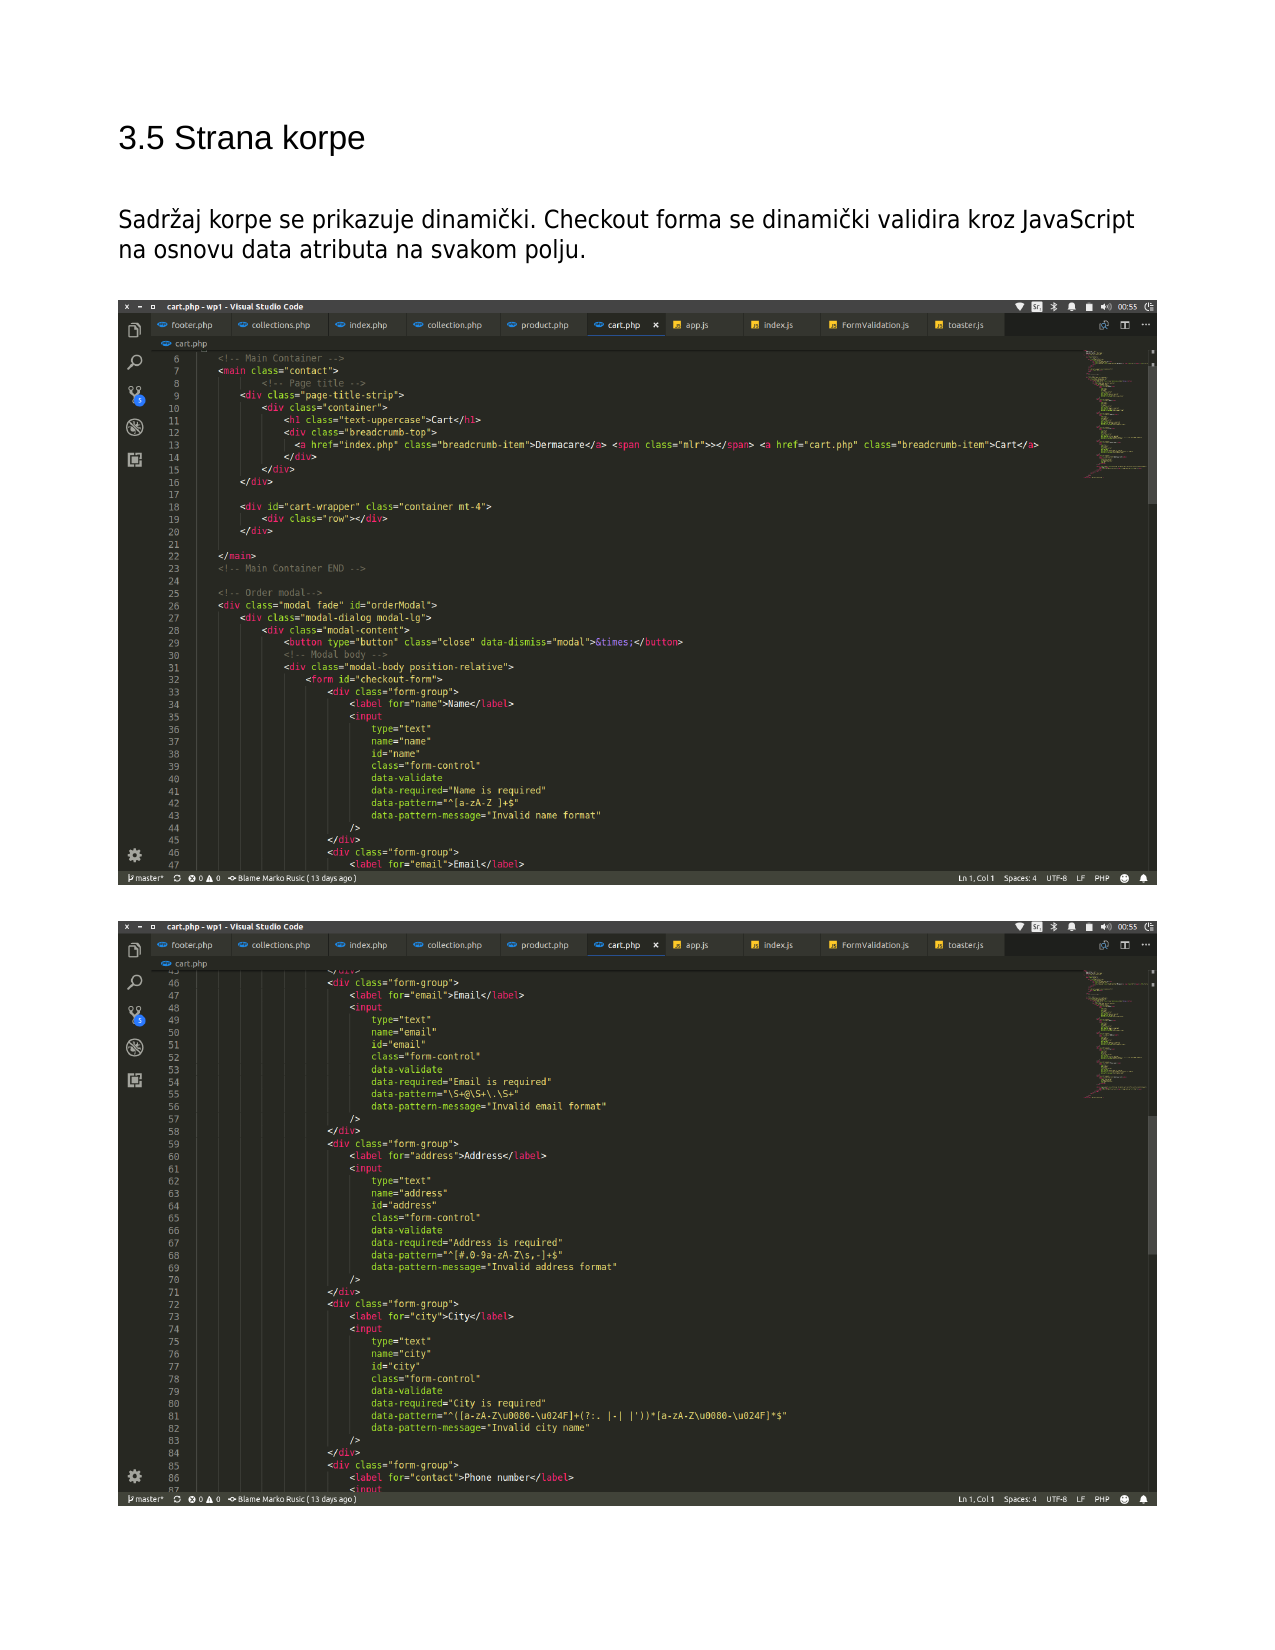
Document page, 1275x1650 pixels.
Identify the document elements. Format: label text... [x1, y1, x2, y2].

picture [118, 300, 1157, 885]
text Sadržaj korpe se prikazuje dinamički. Checkout forma se dinamički validira kroz JavaScript na osnovu data atributa na svakom polju. [118, 206, 1157, 264]
picture [118, 921, 1157, 1506]
subtitle 3.5 Strana korpe [118, 118, 1157, 157]
